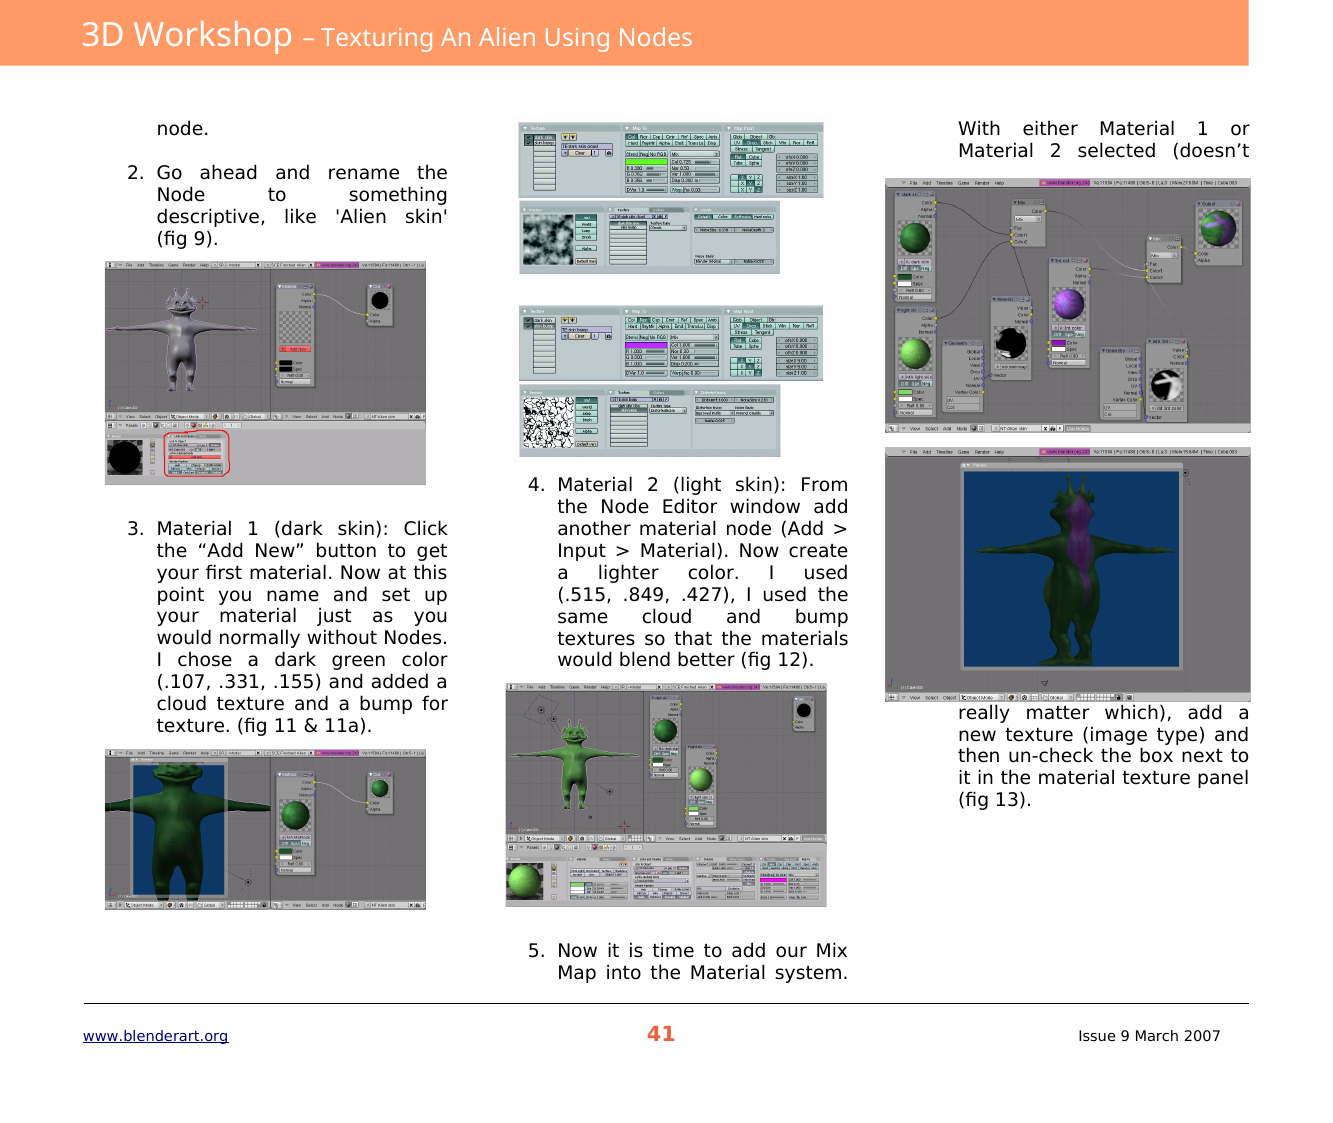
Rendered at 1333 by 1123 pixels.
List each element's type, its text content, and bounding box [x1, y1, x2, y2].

picture [104, 748, 426, 910]
list With either Material 1 or Material 2 selected (doesn’t [928, 118, 1249, 178]
picture [512, 117, 834, 463]
picture [104, 261, 426, 485]
picture [885, 447, 1251, 702]
list Material 1 (dark skin): Click the “Add New” button to get your first material. Now at this point you name and set up your material just as you would normally without Nodes. I chose a dark green color (.107, .331, .155) and added a cloud texture and a bump for texture. (fig 11 & 11a). [127, 518, 448, 737]
list Material 2 (light skin): From the Node Editor window add another material node (Add > Input > Material). Now create a lighter color. I used (.515, .849, .427), I used the same cloud and bump textures so that the materials would blend better (fig 12). [528, 118, 849, 671]
picture [885, 178, 1251, 433]
list really matter which), add a new texture (image type) and then un-check the box next to it in the material texture panel (fig 13). [928, 702, 1249, 811]
list Now it is time to add our Mix Map into the Material system. [528, 940, 849, 984]
list Go ahead and rename the Node to something descriptive, like 'Alien skin' (fig 9). [127, 162, 448, 249]
picture [505, 683, 827, 907]
list node. [127, 118, 448, 140]
